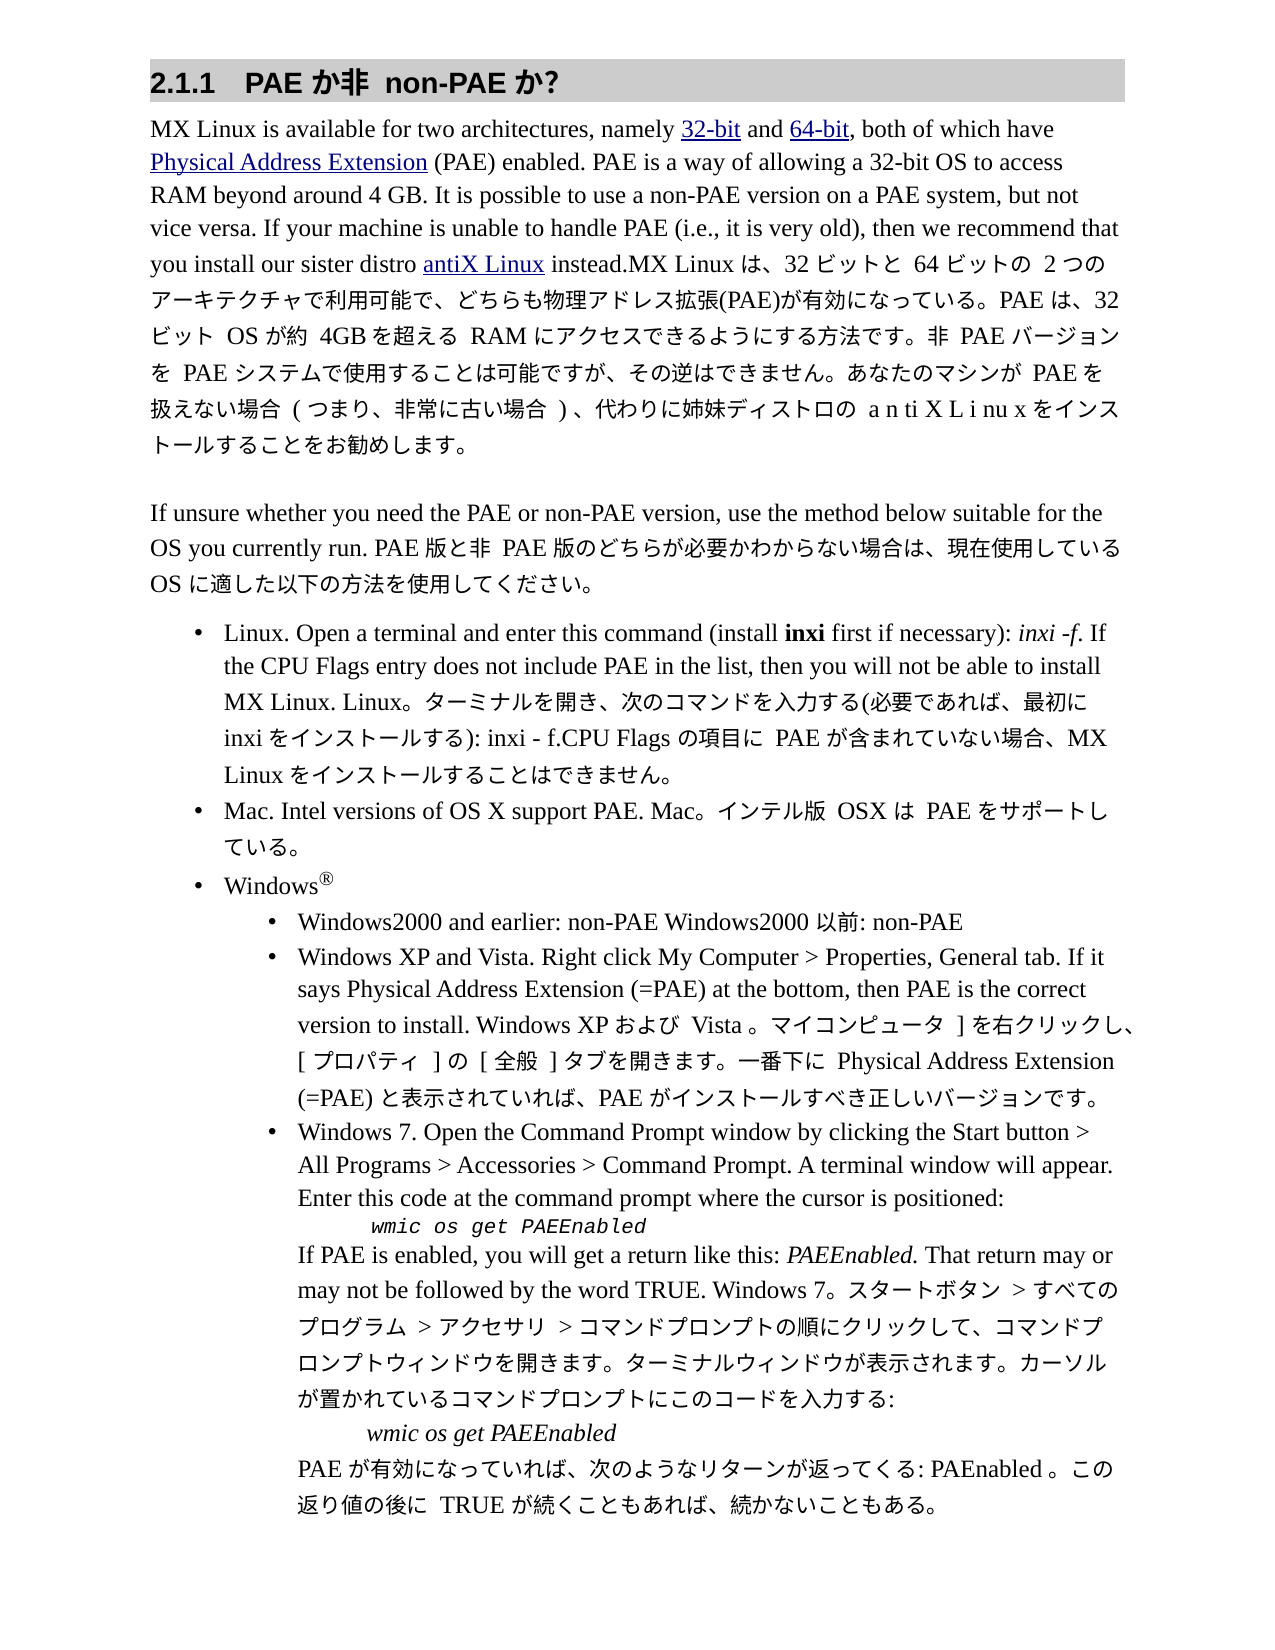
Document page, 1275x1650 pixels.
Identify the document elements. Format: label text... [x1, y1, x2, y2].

subtitle 2.1.1 PAE か非 non-PAE か？ [150, 59, 311, 66]
list [ プロパティ ] の [ 全般 ] タブを開きます。一番下に Physical Address Extension (=PAE) と表示されていれば、PAE がインストールすべき正しいバージョンです。 [268, 1044, 1125, 1112]
list Windows2000 and earlier: non-PAE Windows2000 以前: non-PAE [268, 905, 1125, 937]
list Mac. Intel versions of OS X support PAE. Mac。インテル版 OSX は PAE をサポートしている。 [194, 794, 1125, 862]
list Windows XP and Vista. Right click My Computer > Properties, General tab. If it says Physical Address Extension (=PAE) at the bottom, then PAE is the correct version to install. Windows XP および Vista 。マイコンピュータ ] を右クリックし、 [268, 942, 1125, 1040]
list Windows® [194, 867, 1125, 900]
list Linux. Open a terminal and enter this command (install inxi first if necessary): inxi -f. If the CPU Flags entry does not include PAE in the list, then you will not be able to install MX Linux. Linux。ターミナルを開き、次のコマンドを入力する(必要であれば、最初にinxi をインストールする): inxi - f.CPU Flags の項目に PAE が含まれていない場合、MX Linux をインストールすることはできません。 [194, 618, 1125, 789]
subtitle 2.1.1 PAE か非 non-PAE か？ [588, 59, 1125, 102]
text MX Linux is available for two architectures, namely 32-bit and 64-bit, both of which have Physical Address Extension (PAE) enabled. PAE is a way of allowing a 32-bit OS to access RAM beyond around 4 GB. It is possible to use a non-PAE version on a PAE system, but not vice versa. If your machine is unable to handle PAE (i.e., it is very old), then we recommend that you install our sister distro antiX Linux instead.MX Linux は、32 ビットと 64 ビットの 2 つのアーキテクチャで利用可能で、どちらも物理アドレス拡張(PAE)が有効になっている。PAE は、32 ビット OS が約 4GBを超える RAM にアクセスできるようにする方法です。非 PAE バージョンを PAE システムで使用することは可能ですが、その逆はできません。あなたのマシンが PAEを扱えない場合 ( つまり、非常に古い場合 ) 、代わりに姉妹ディストロの a n ti X L i nu x をインストールすることをお勧めします。 [150, 114, 1125, 460]
list wmic os get PAEEnabled [341, 1216, 1125, 1240]
text If unsure whether you need the PAE or non-PAE version, use the method below suitable for the OS you currently run. PAE 版と非 PAE 版のどちらが必要かわからない場合は、現在使用している OS に適した以下の方法を使用してください。 [150, 498, 1125, 599]
list If PAE is enabled, you will get a return like this: PAEEnabled. That return may or may not be followed by the word TRUE. Windows 7。スタートボタン > すべてのプログラム > アクセサリ > コマンドプロンプトの順にクリックして、コマンドプロンプトウィンドウを開きます。ターミナルウィンドウが表示されます。カーソルが置かれているコマンドプロンプトにこのコードを入力する: wmic os get PAEEnabled PAE が有効になっていれば、次のようなリターンが返ってくる: PAEnabled 。この返り値の後に TRUE が続くこともあれば、続かないこともある。 [268, 1240, 1125, 1520]
list Windows 7. Open the Command Prompt window by clicking the Start button > All Programs > Accessories > Command Prompt. A terminal window will appear. Enter this code at the command prompt where the cursor is positioned: [268, 1117, 1125, 1212]
subtitle 2.1.1 PAE か非 non-PAE か？ [384, 59, 515, 102]
